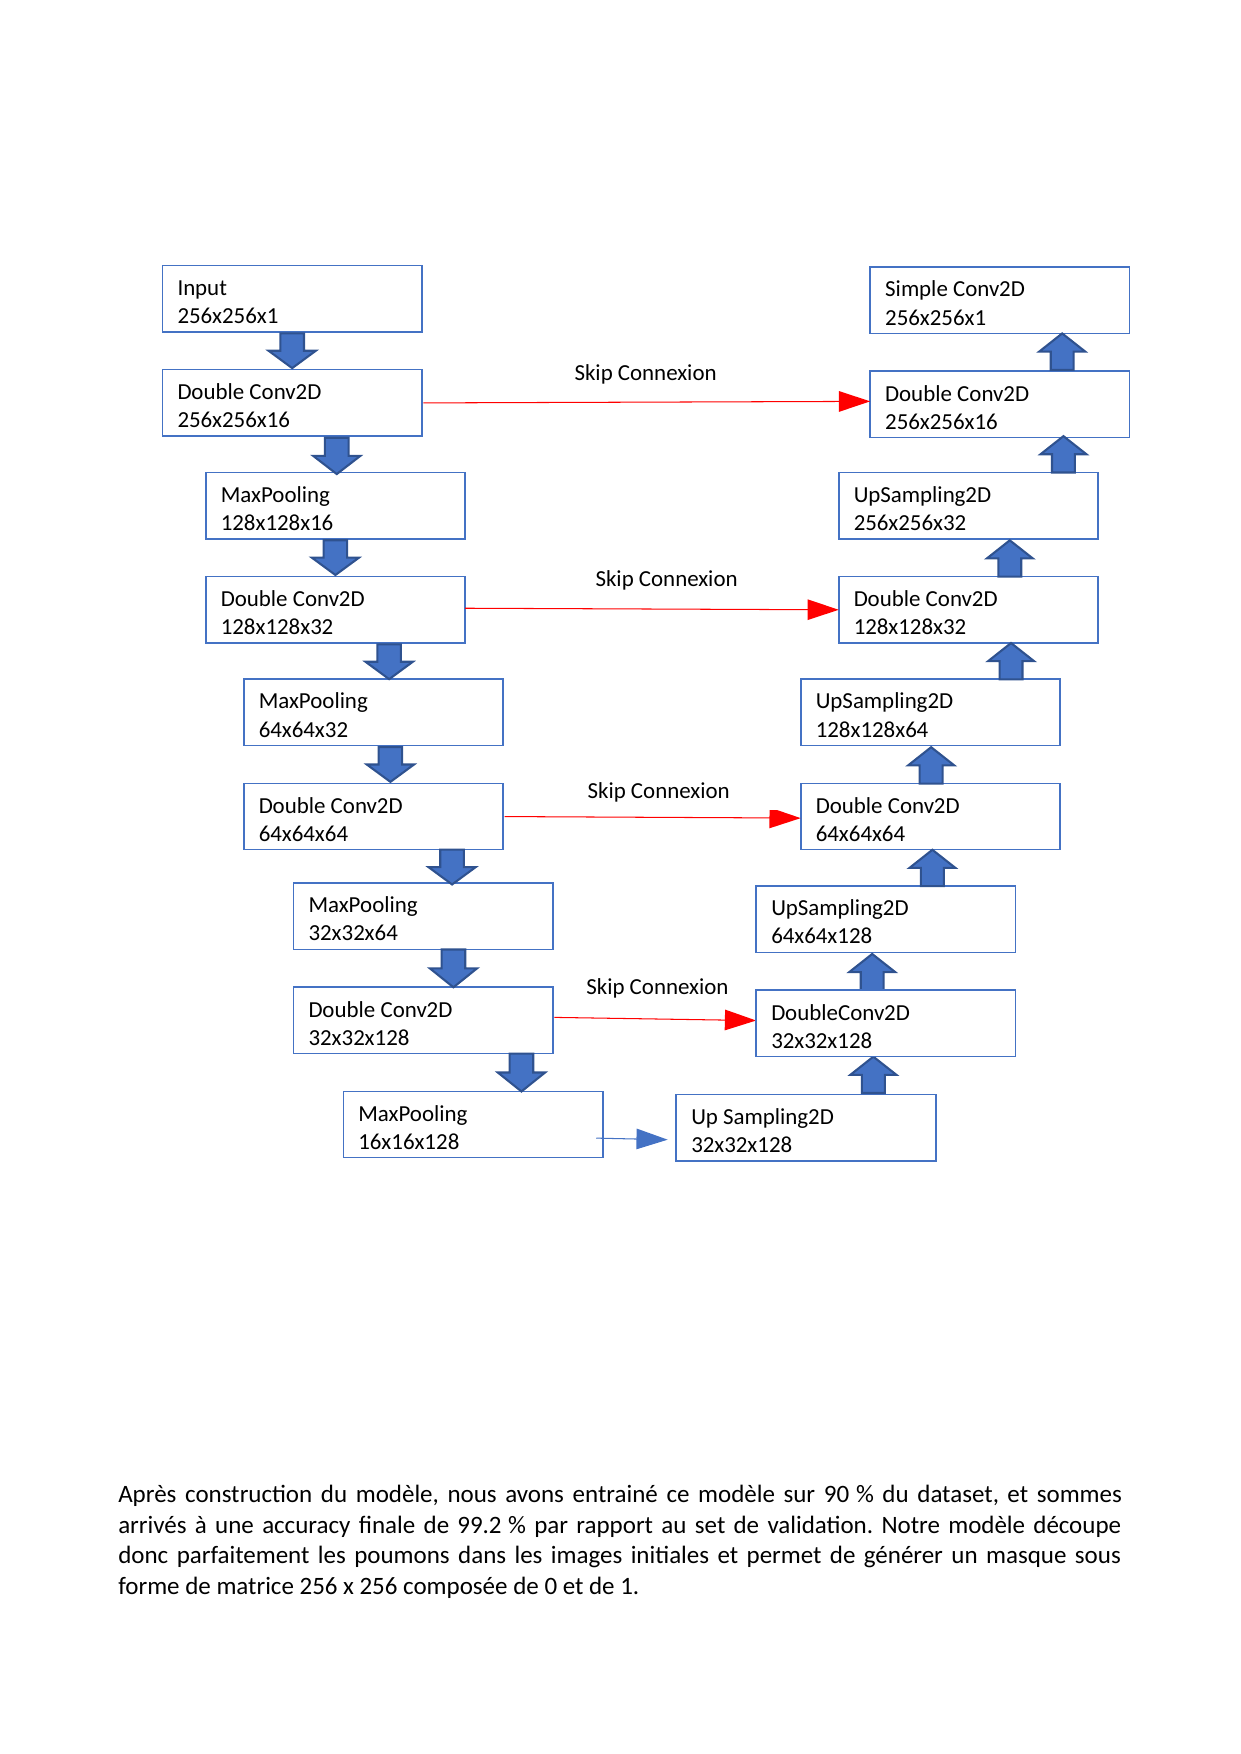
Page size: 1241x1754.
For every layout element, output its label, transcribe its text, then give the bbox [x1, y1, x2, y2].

text Après construction du modèle, nous avons entrainé ce modèle sur 90 % du dataset, et sommes arrivés à une accuracy finale de 99.2 % par rapport au set de validation. Notre modèle découpe donc parfaitement les poumons dans les images initiales et permet de générer un masque sous forme de matrice 256 x 256 composée de 0 et de 1. [118, 1478, 1122, 1600]
